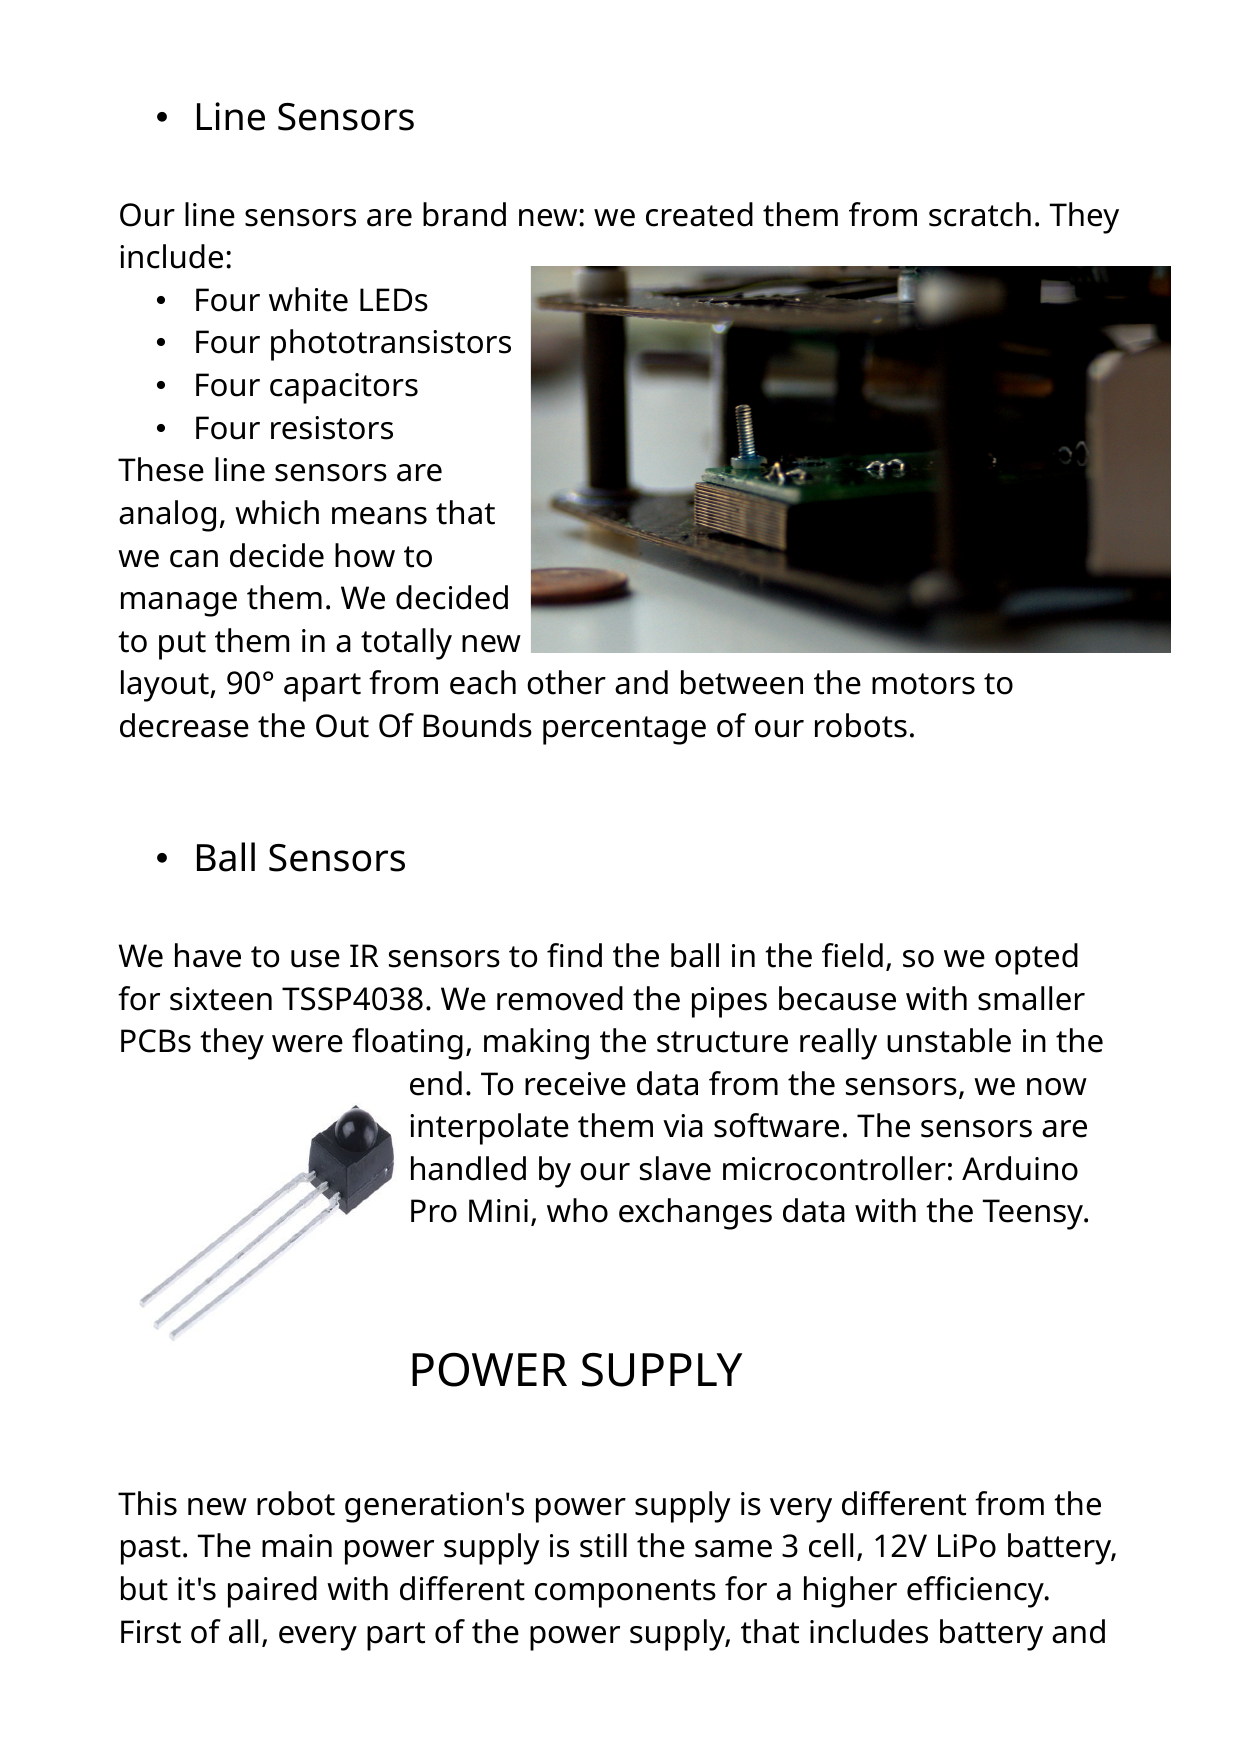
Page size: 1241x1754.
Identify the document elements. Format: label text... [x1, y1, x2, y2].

text Our line sensors are brand new: we created them from scratch. They include: [118, 193, 1122, 278]
text These line sensors are analog, which means that we can decide how to manage them. We decided to put them in a totally new layout, 90° apart from each other and between the motors to decrease the Out Of Bounds percentage of our robots. [118, 448, 1122, 747]
text POWER SUPPLY [118, 1337, 1122, 1399]
picture [129, 1087, 409, 1355]
list Four white LEDs [156, 278, 530, 321]
list Four phototransistors [156, 321, 530, 363]
text This new robot generation's power supply is very different from the past. The main power supply is still the same 3 cell, 12V LiPo battery, but it's paired with different components for a higher efficiency. First of all, every part of the power supply, that includes battery and [118, 1482, 1122, 1652]
list Four capacitors [156, 363, 530, 406]
list Line Sensors [156, 91, 1122, 142]
text We have to use IR sensors to find the ball in the field, so we opted for sixteen TSSP4038. We removed the pipes because with smaller PCBs they were floating, making the structure really unstable in the end. To receive data from the sensors, we now interpolate them via software. The sensors are handled by our slave microcontroller: Arduino Pro Mini, who exchanges data with the Teensy. [118, 934, 1122, 1232]
list Four resistors [156, 406, 530, 448]
list Ball Sensors [156, 832, 1122, 883]
picture [530, 266, 1171, 653]
